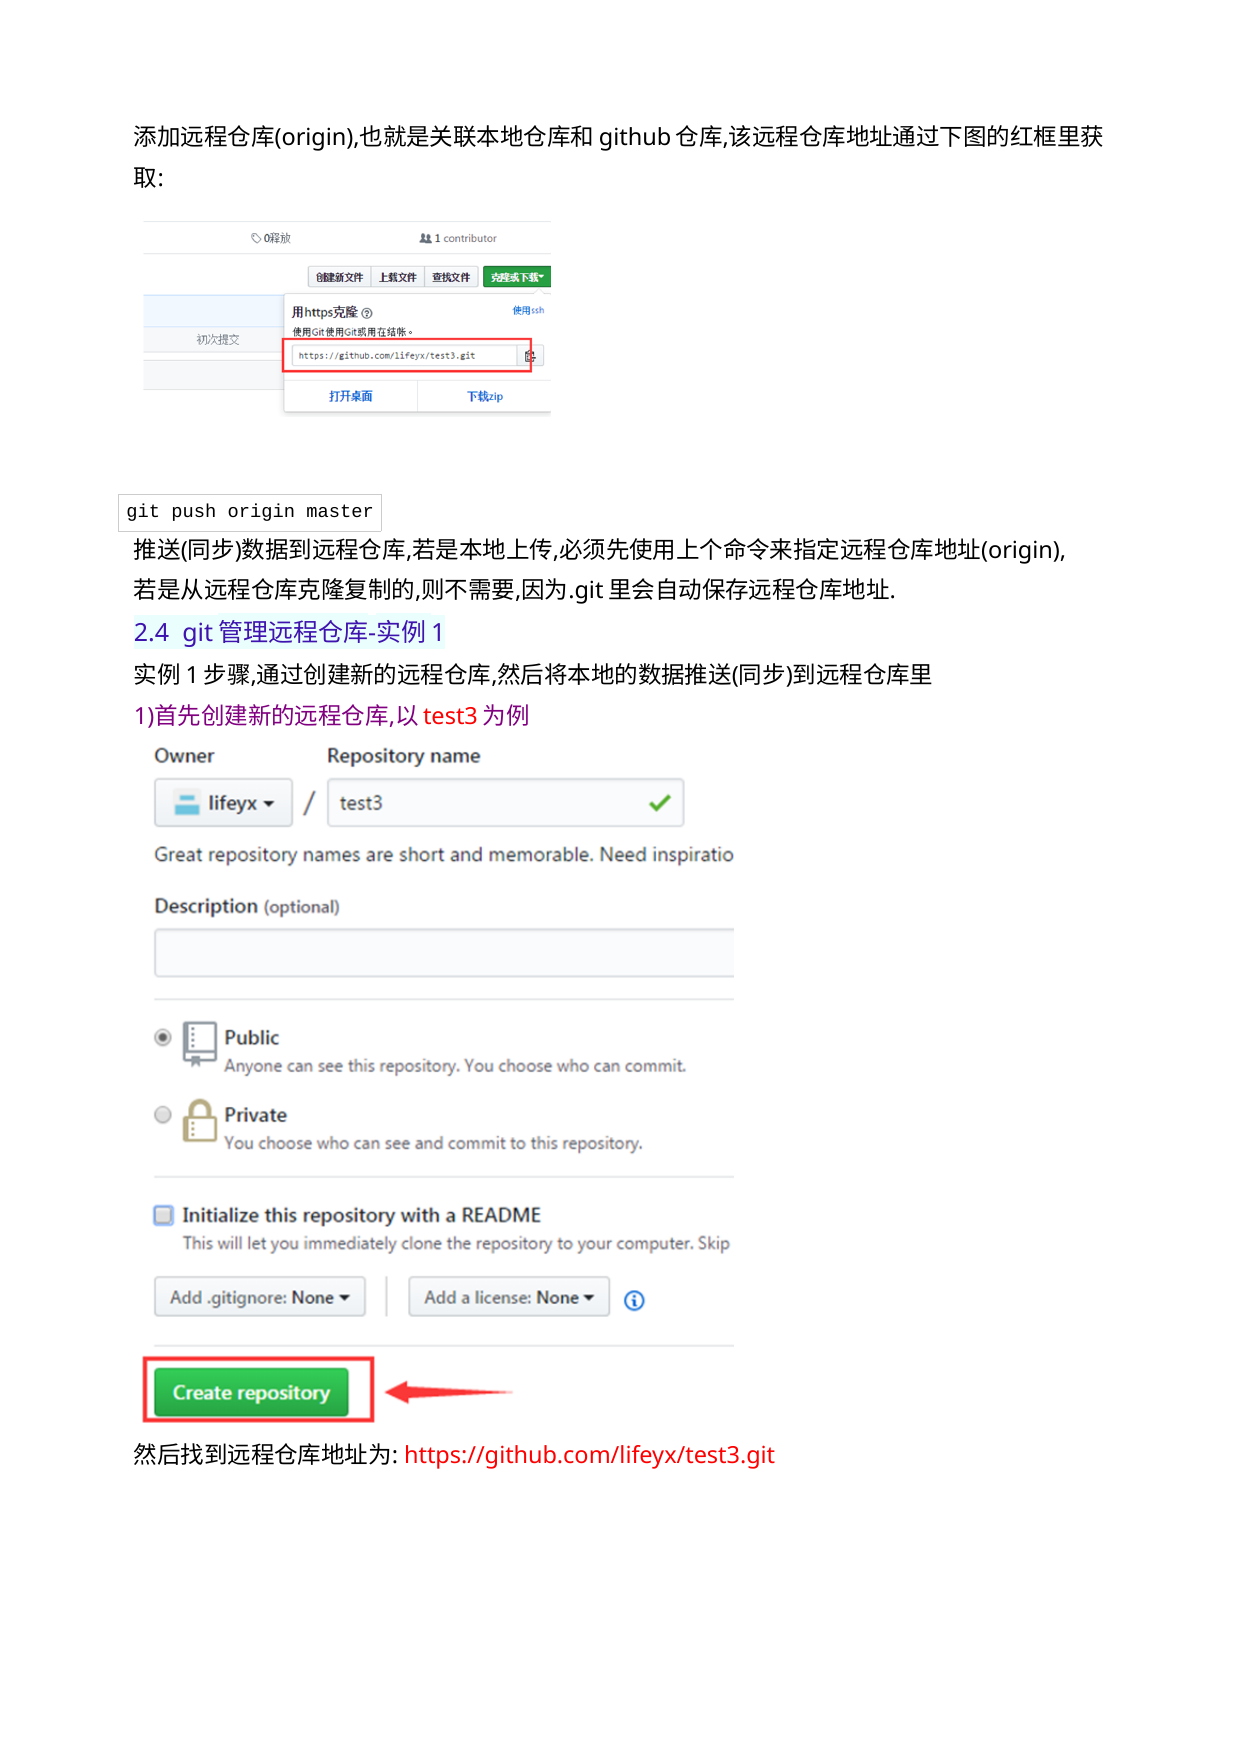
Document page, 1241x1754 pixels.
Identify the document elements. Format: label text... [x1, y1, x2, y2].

text 然后找到远程仓库地址为: https://github.com/lifeyx/test3.git [134, 1436, 1106, 1470]
picture [140, 199, 551, 417]
picture [140, 737, 734, 1426]
text 推送(同步)数据到远程仓库,若是本地上传,必须先使用上个命令来指定远程仓库地址(origin), [134, 531, 1106, 565]
text 添加远程仓库(origin),也就是关联本地仓库和github仓库,该远程仓库地址通过下图的红框里获取: [134, 118, 1106, 193]
text git push origin master [119, 495, 381, 531]
text 实例1步骤,通过创建新的远程仓库,然后将本地的数据推送(同步)到远程仓库里 [134, 656, 1106, 690]
text [382, 494, 1122, 531]
text 1)首先创建新的远程仓库,以test3为例 [134, 697, 1106, 731]
text 2.4 git管理远程仓库-实例1 [134, 613, 1106, 649]
text 若是从远程仓库克隆复制的,则不需要,因为.git里会自动保存远程仓库地址. [134, 572, 1106, 606]
